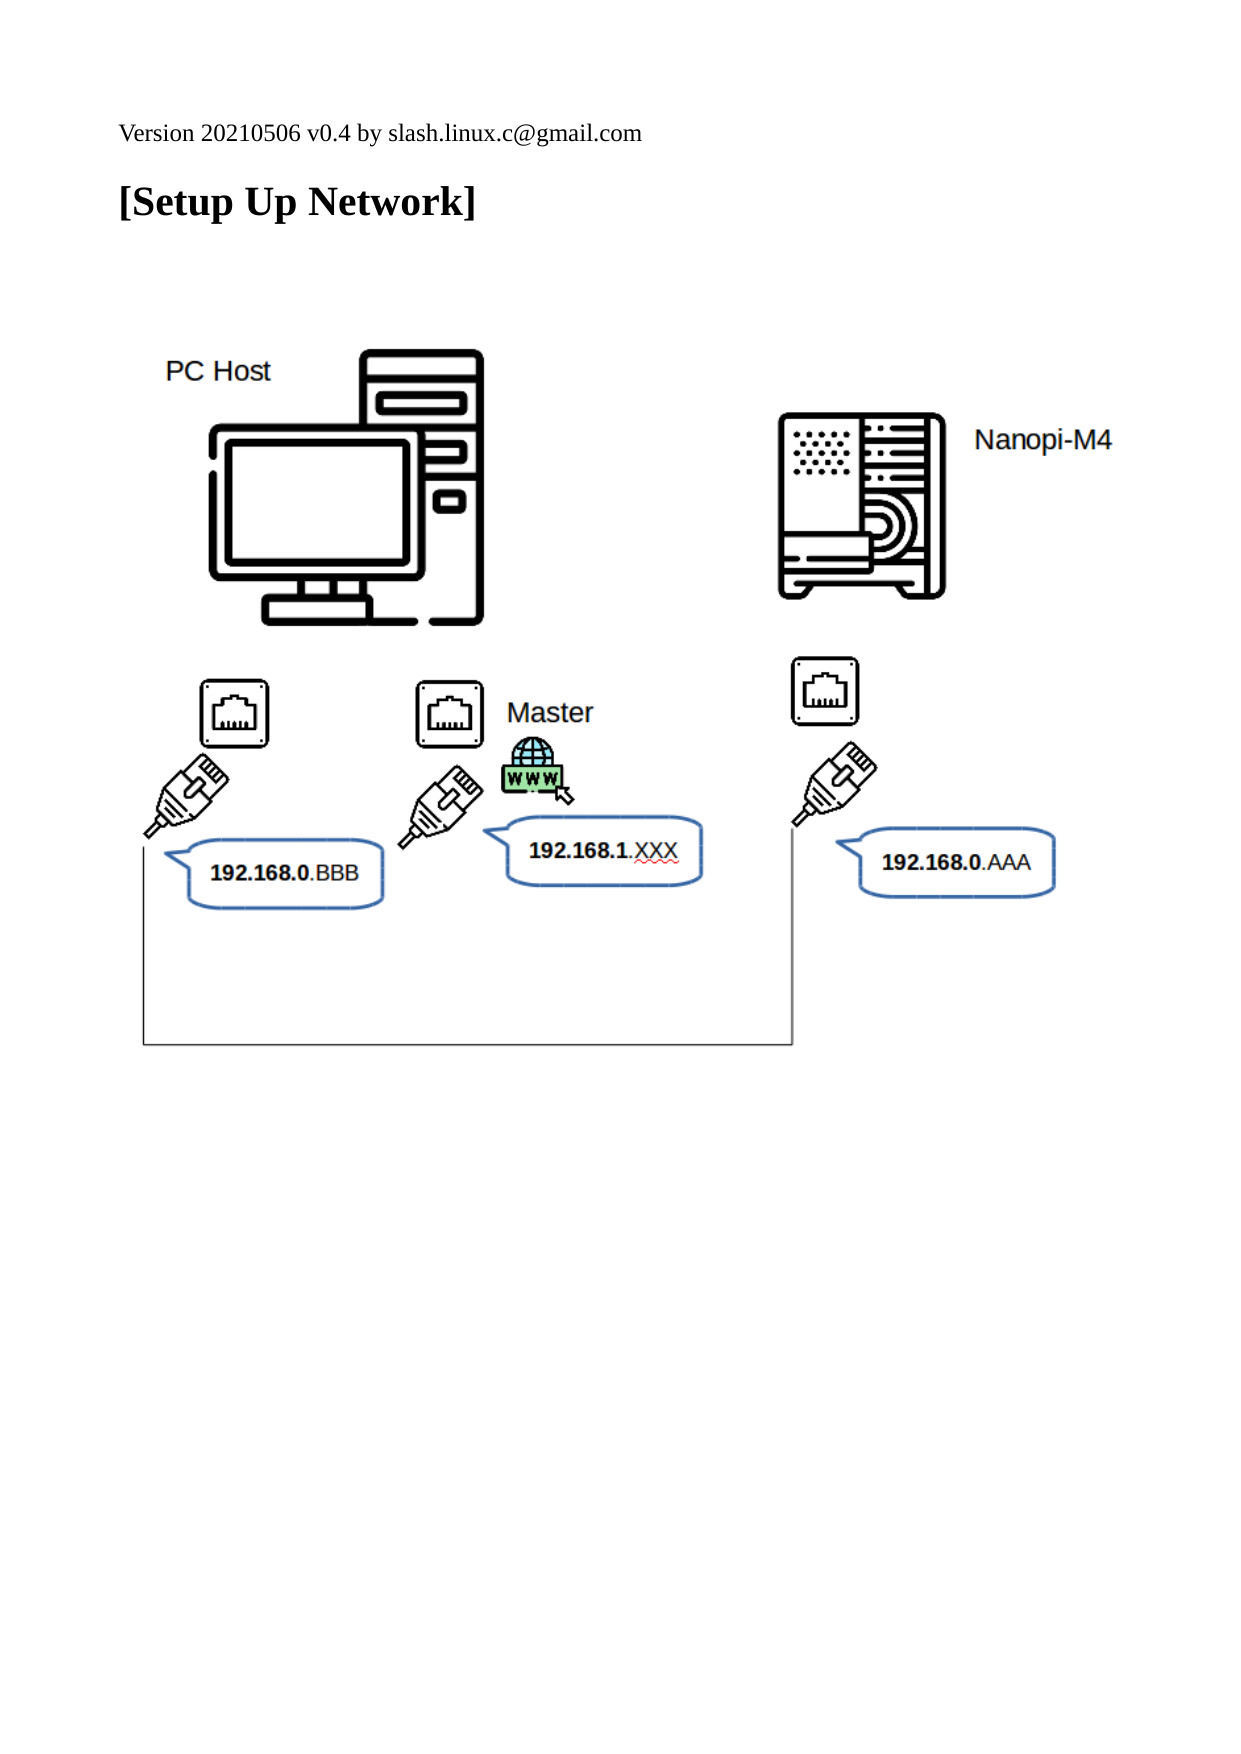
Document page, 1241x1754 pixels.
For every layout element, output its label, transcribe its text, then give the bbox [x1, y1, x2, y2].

subtitle [Setup Up Network] [118, 176, 1122, 224]
picture [118, 337, 1123, 1060]
